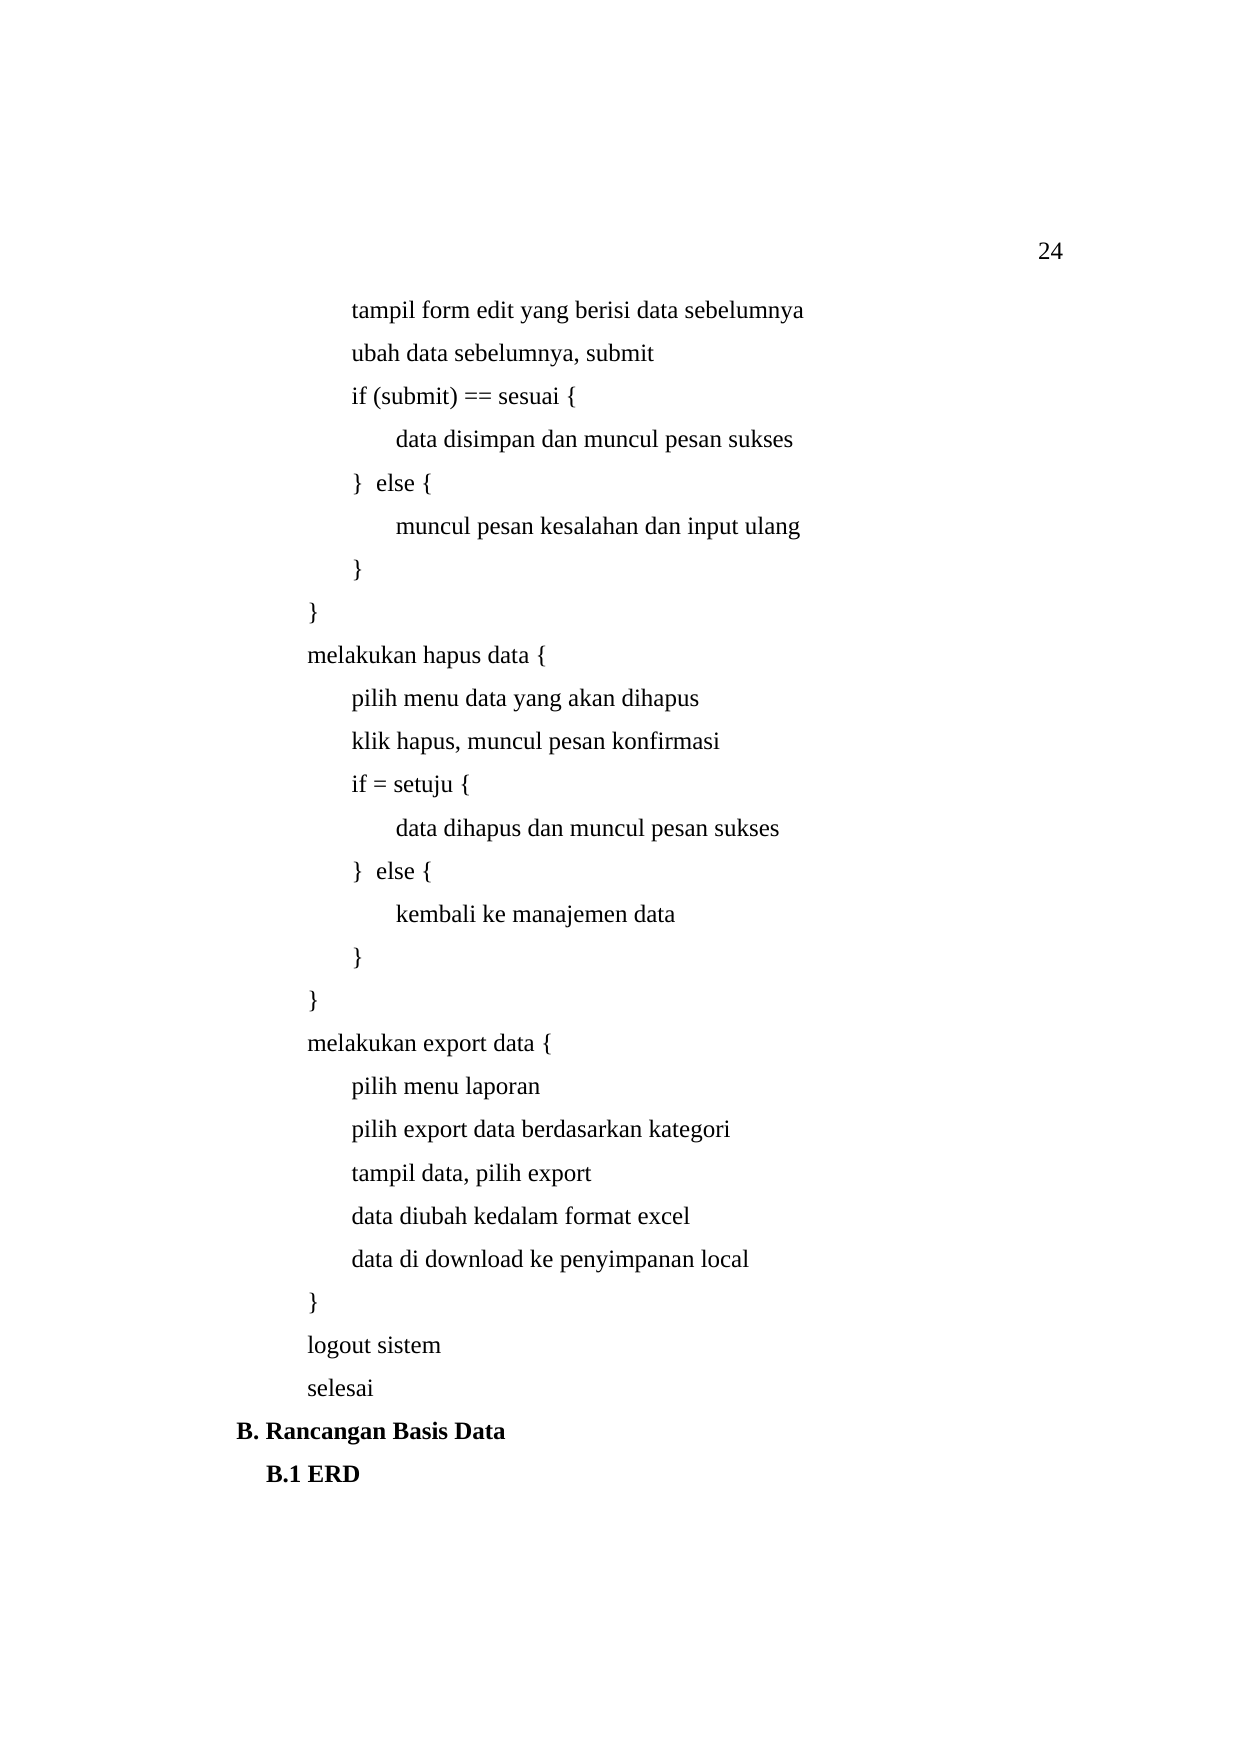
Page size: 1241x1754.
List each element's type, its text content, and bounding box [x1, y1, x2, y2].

text pilih export data berdasarkan kategori [307, 1114, 1063, 1143]
text klik hapus, muncul pesan konfirmasi [307, 726, 1063, 755]
text melakukan hapus data { [307, 640, 1063, 669]
text melakukan export data { [307, 1028, 1063, 1057]
text kembali ke manajemen data [307, 899, 1063, 928]
text if = setuju { [307, 769, 1063, 798]
text } [307, 554, 1063, 583]
text logout sistem [307, 1330, 1063, 1359]
text data disimpan dan muncul pesan sukses [307, 424, 1063, 453]
text } [307, 597, 1063, 626]
text pilih menu laporan [307, 1071, 1063, 1100]
text data dihapus dan muncul pesan sukses [307, 813, 1063, 841]
text ubah data sebelumnya, submit [307, 338, 1063, 367]
text selesai [307, 1373, 1063, 1402]
text if (submit) == sesuai { [307, 381, 1063, 410]
text tampil data, pilih export [307, 1158, 1063, 1186]
text } [307, 1287, 1063, 1316]
text data di download ke penyimpanan local [307, 1244, 1063, 1273]
text } [307, 985, 1063, 1014]
text data diubah kedalam format excel [307, 1201, 1063, 1229]
text } else { [307, 856, 1063, 884]
text B. Rancangan Basis Data [236, 1416, 1063, 1445]
text muncul pesan kesalahan dan input ulang [307, 511, 1063, 539]
text tampil form edit yang berisi data sebelumnya [307, 295, 1063, 324]
text } else { [307, 468, 1063, 496]
text B.1 ERD [266, 1459, 1063, 1488]
text pilih menu data yang akan dihapus [307, 683, 1063, 712]
text } [307, 942, 1063, 971]
